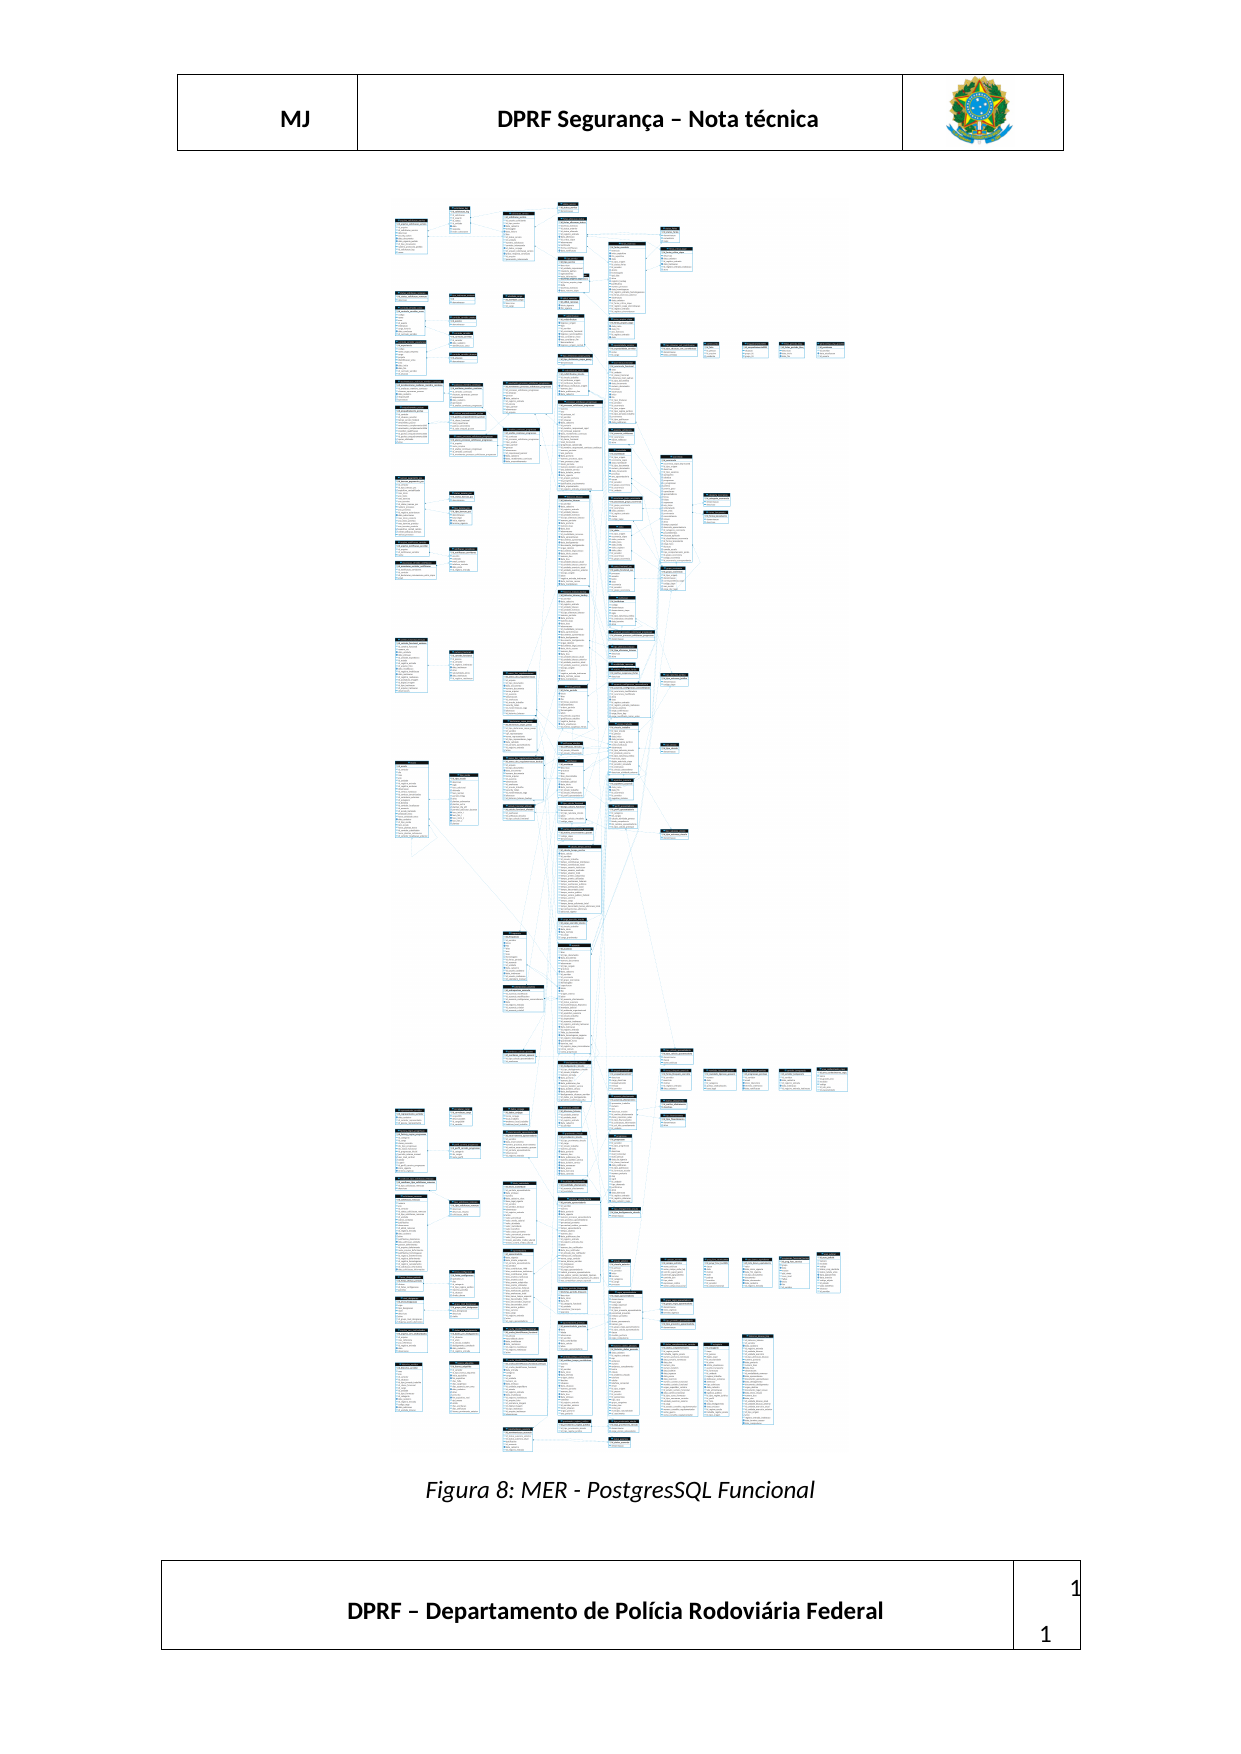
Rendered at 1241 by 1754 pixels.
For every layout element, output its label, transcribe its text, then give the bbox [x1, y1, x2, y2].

text Figura 8: MER - PostgresSQL Funcional [384, 198, 856, 1504]
picture [391, 198, 849, 1453]
picture [944, 75, 1020, 149]
